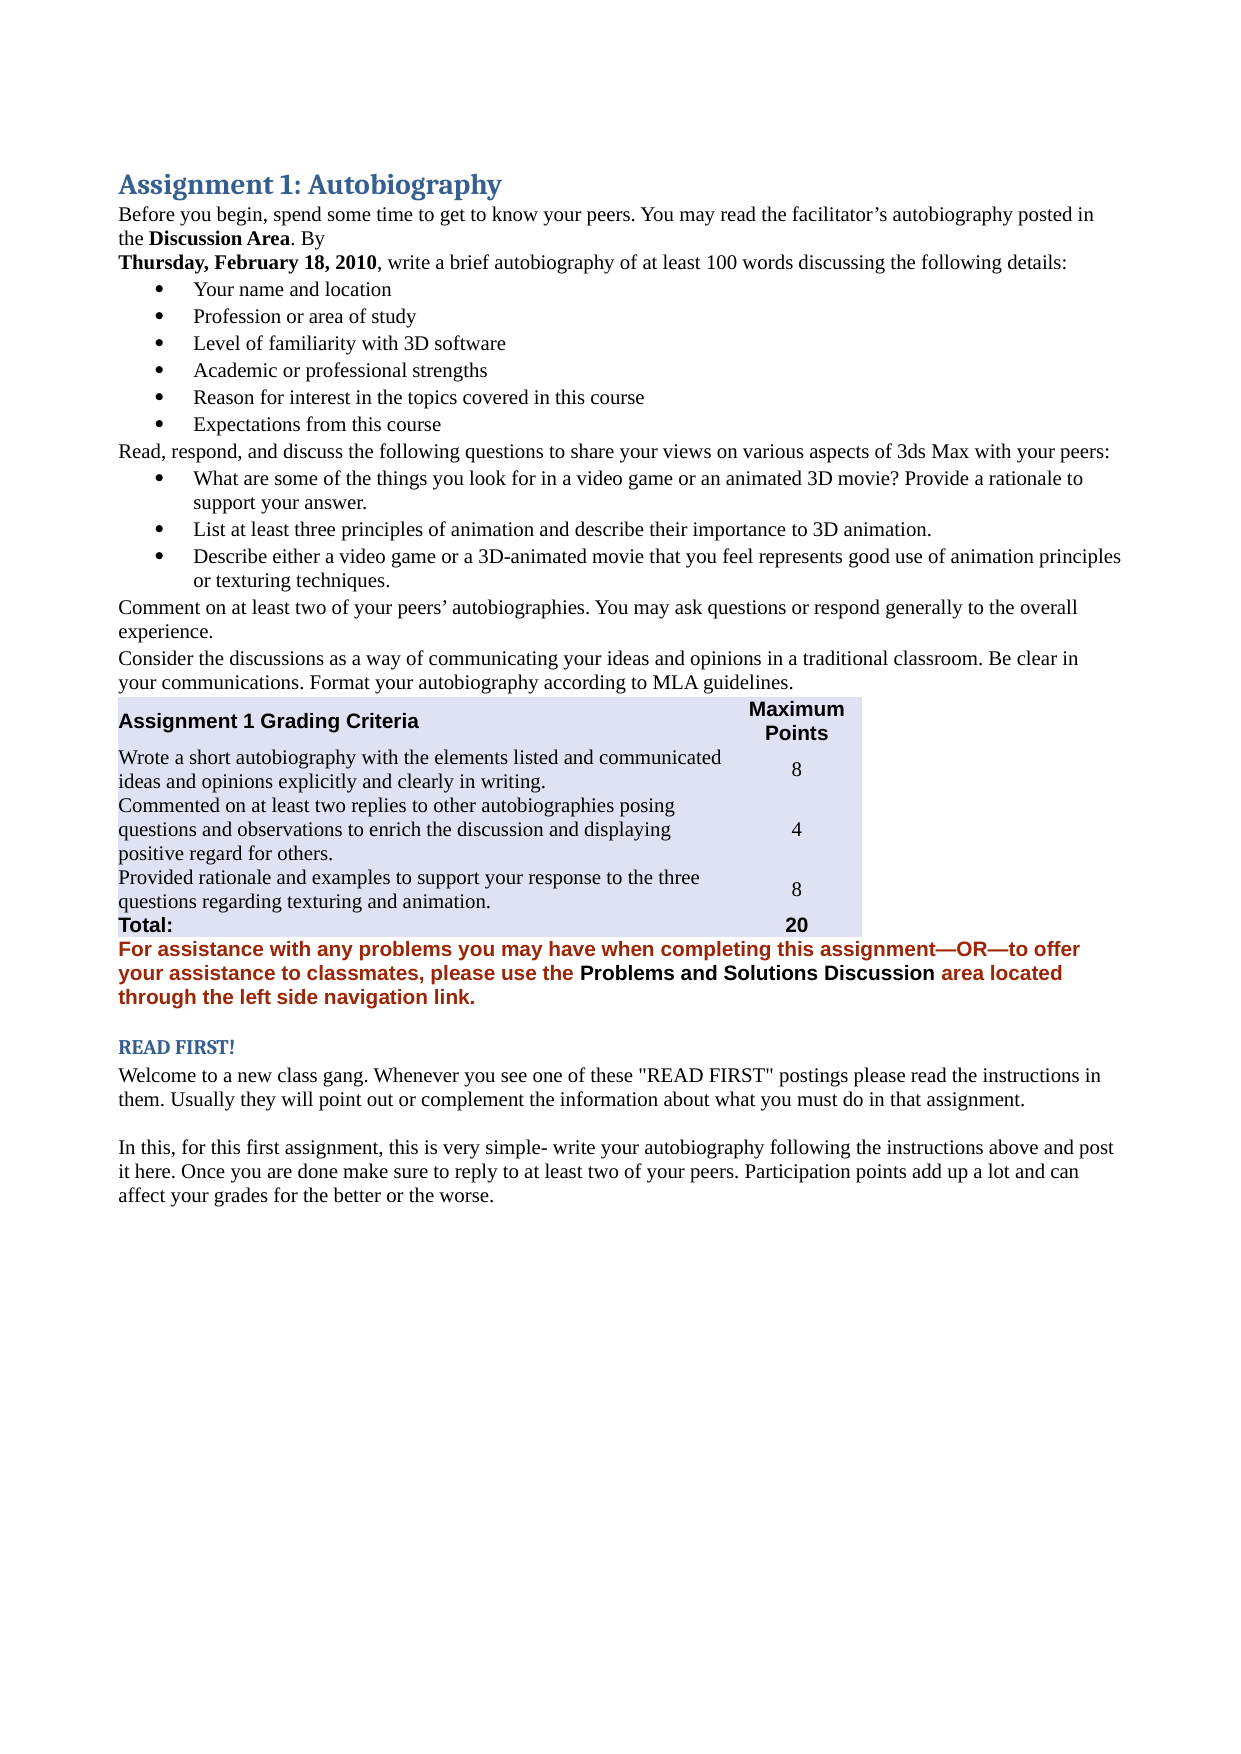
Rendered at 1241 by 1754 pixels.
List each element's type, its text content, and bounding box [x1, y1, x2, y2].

subtitle Assignment 1: Autobiography [118, 168, 1122, 202]
table_cell 20 [731, 913, 862, 937]
table_cell Provided rationale and examples to support your response to the three questions regarding texturing and animation. [118, 865, 731, 913]
table_header Maximum Points [731, 697, 862, 745]
list Describe either a video game or a 3D-animated movie that you feel represents good use of animation principles or texturing techniques. [156, 544, 1122, 592]
text Welcome to a new class gang. Whenever you see one of these "READ FIRST" postings please read the instructions in them. Usually they will point out or complement the information about what you must do in that assignment. In this, for this first assignment, this is very simple- write your autobiography following the instructions above and post it here. Once you are done make sure to reply to at least two of your peers. Participation points add up a lot and can affect your grades for the better or the worse. [118, 1063, 1122, 1207]
text Read, respond, and discuss the following questions to share your views on various aspects of 3ds Max with your peers: [118, 439, 1122, 463]
table_cell 8 [731, 865, 862, 913]
table_cell Commented on at least two replies to other autobiographies posing questions and observations to enrich the discussion and displaying positive regard for others. [118, 793, 731, 865]
list Level of familiarity with 3D software [156, 331, 1122, 355]
list Profession or area of study [156, 304, 1122, 328]
table_cell Total: [118, 913, 731, 937]
text Comment on at least two of your peers’ autobiographies. You may ask questions or respond generally to the overall experience. [118, 595, 1122, 643]
list Reason for interest in the topics covered in this course [156, 385, 1122, 409]
table_cell 8 [731, 745, 862, 793]
list Your name and location [156, 277, 1122, 301]
table_cell 4 [731, 793, 862, 865]
list List at least three principles of animation and describe their importance to 3D animation. [156, 517, 1122, 541]
text Before you begin, spend some time to get to know your peers. You may read the facilitator’s autobiography posted in the Discussion Area. By Thursday, February 18, 2010, write a brief autobiography of at least 100 words discussing the following details: [118, 202, 1122, 274]
subtitle READ FIRST! [118, 1036, 1122, 1060]
list Academic or professional strengths [156, 358, 1122, 382]
table_cell Wrote a short autobiography with the elements listed and communicated ideas and opinions explicitly and clearly in writing. [118, 745, 731, 793]
text Consider the discussions as a way of communicating your ideas and opinions in a traditional classroom. Be clear in your communications. Format your autobiography according to MLA guidelines. [118, 646, 1122, 694]
list What are some of the things you look for in a video game or an animated 3D movie? Provide a rationale to support your answer. [156, 466, 1122, 514]
text For assistance with any problems you may have when completing this assignment—OR—to offer your assistance to classmates, please use the Problems and Solutions Discussion area located through the left side navigation link. [118, 937, 1122, 1009]
list Expectations from this course [156, 412, 1122, 436]
table_header Assignment 1 Grading Criteria [118, 697, 731, 745]
